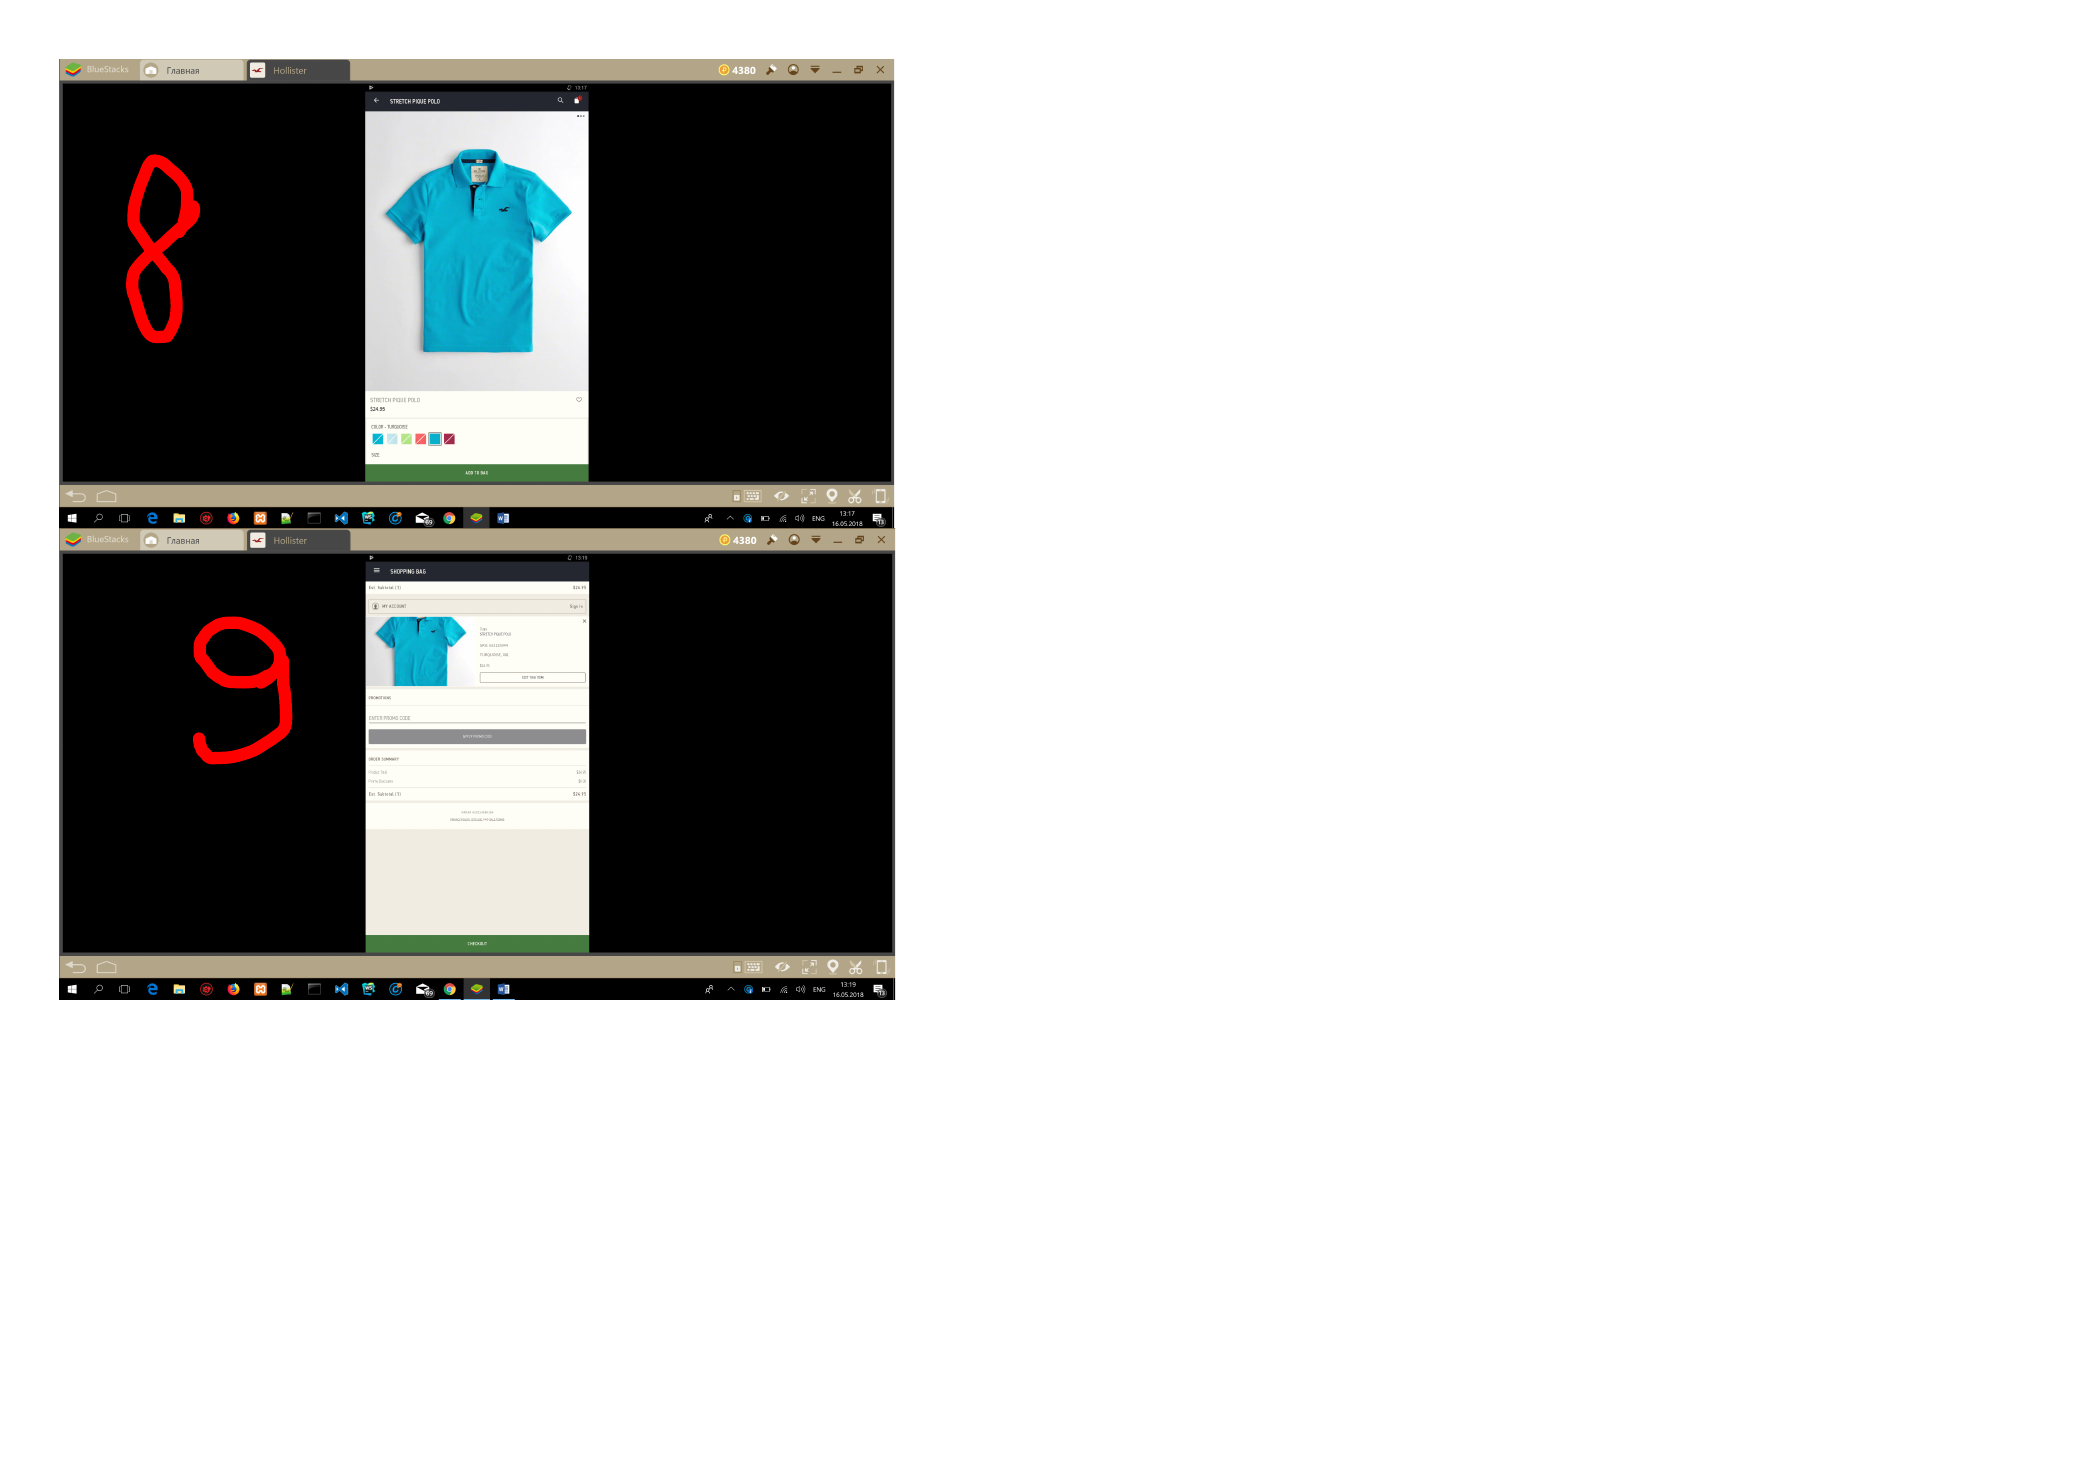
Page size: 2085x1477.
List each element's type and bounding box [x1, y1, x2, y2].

picture [59, 59, 896, 1000]
